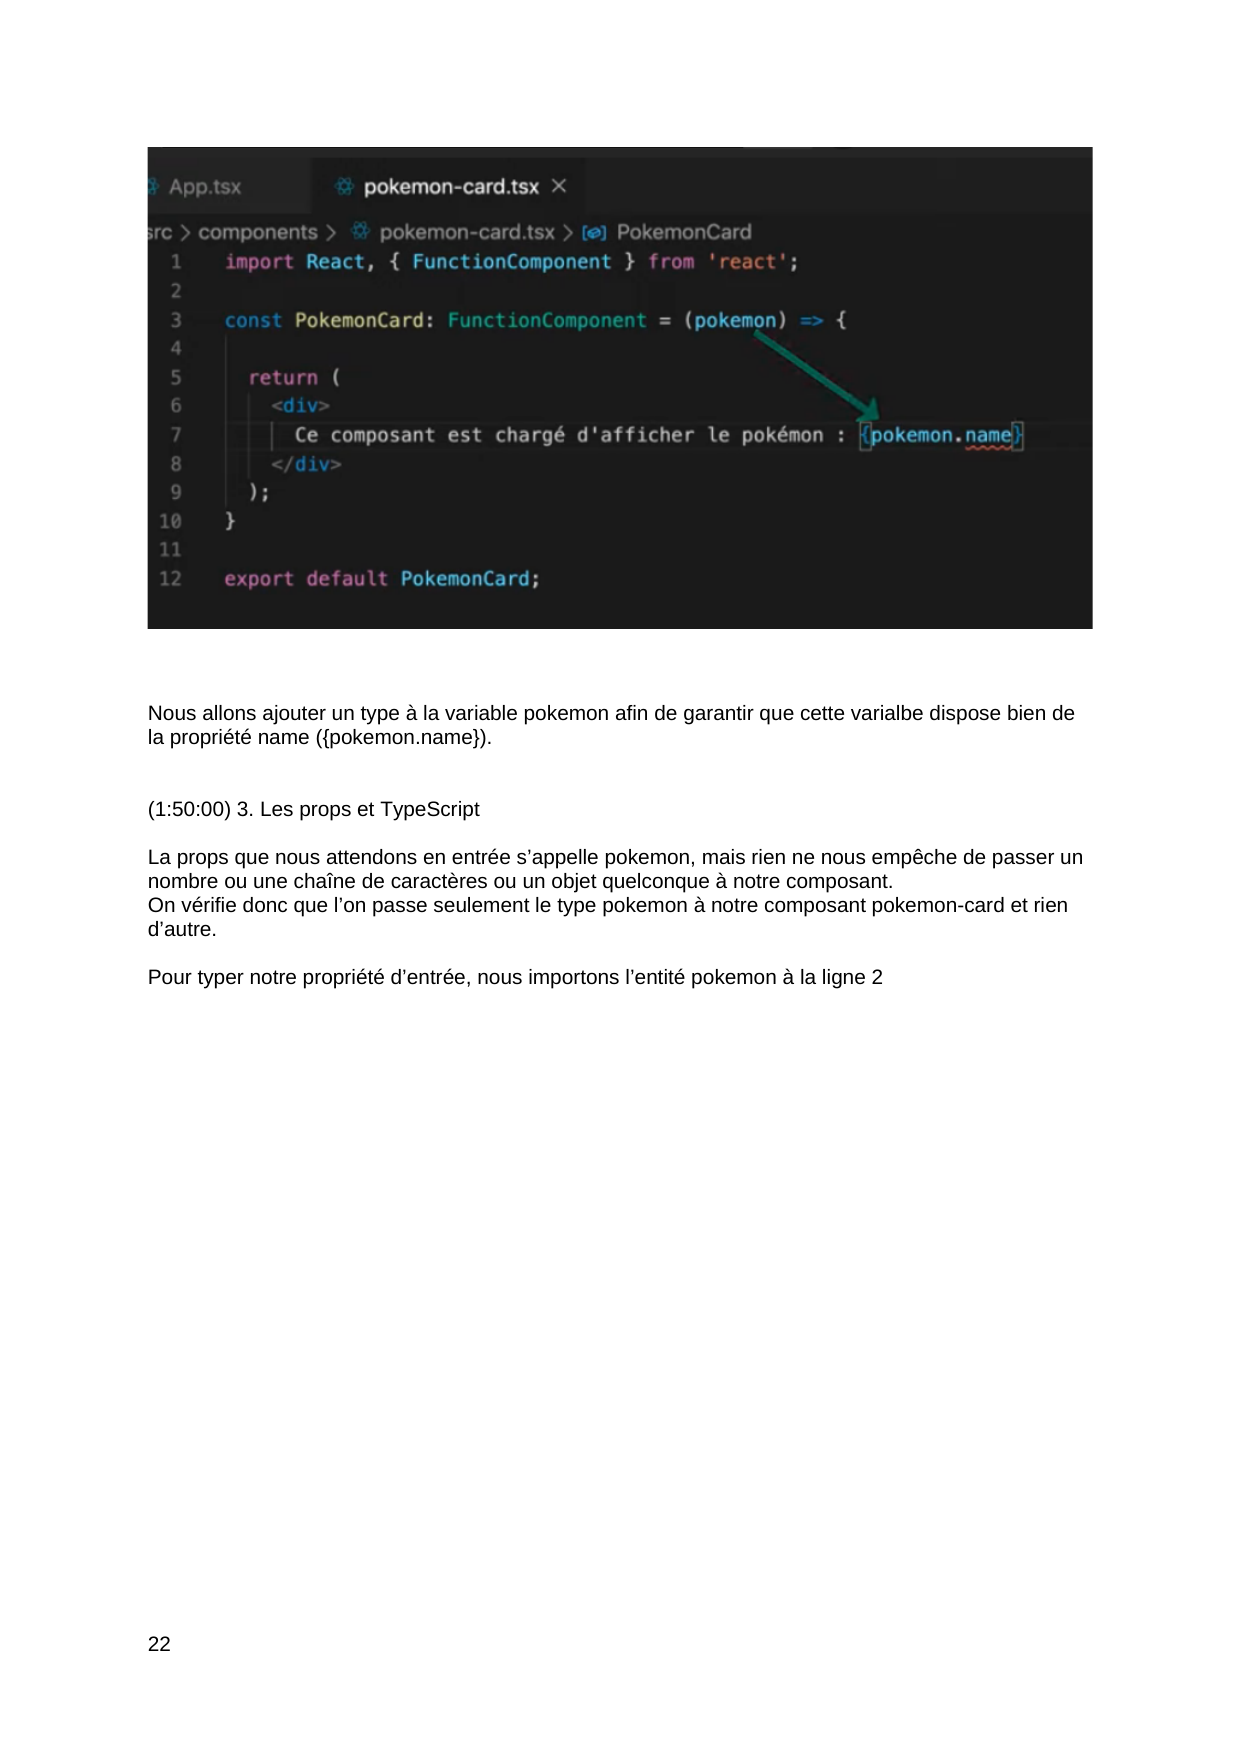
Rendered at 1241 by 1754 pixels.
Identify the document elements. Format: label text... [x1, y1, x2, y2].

text On vérifie donc que l’on passe seulement le type pokemon à notre composant pokemon-card et rien d’autre. [148, 893, 1093, 941]
text (1:50:00) 3. Les props et TypeScript [148, 797, 1093, 821]
text La props que nous attendons en entrée s’appelle pokemon, mais rien ne nous empêche de passer un nombre ou une chaîne de caractères ou un objet quelconque à notre composant. [148, 845, 1093, 893]
text Pour typer notre propriété d’entrée, nous importons l’entité pokemon à la ligne 2 [148, 964, 1093, 988]
picture [147, 147, 1093, 629]
text Nous allons ajouter un type à la variable pokemon afin de garantir que cette varialbe dispose bien de la propriété name ({pokemon.name}). [148, 701, 1093, 749]
